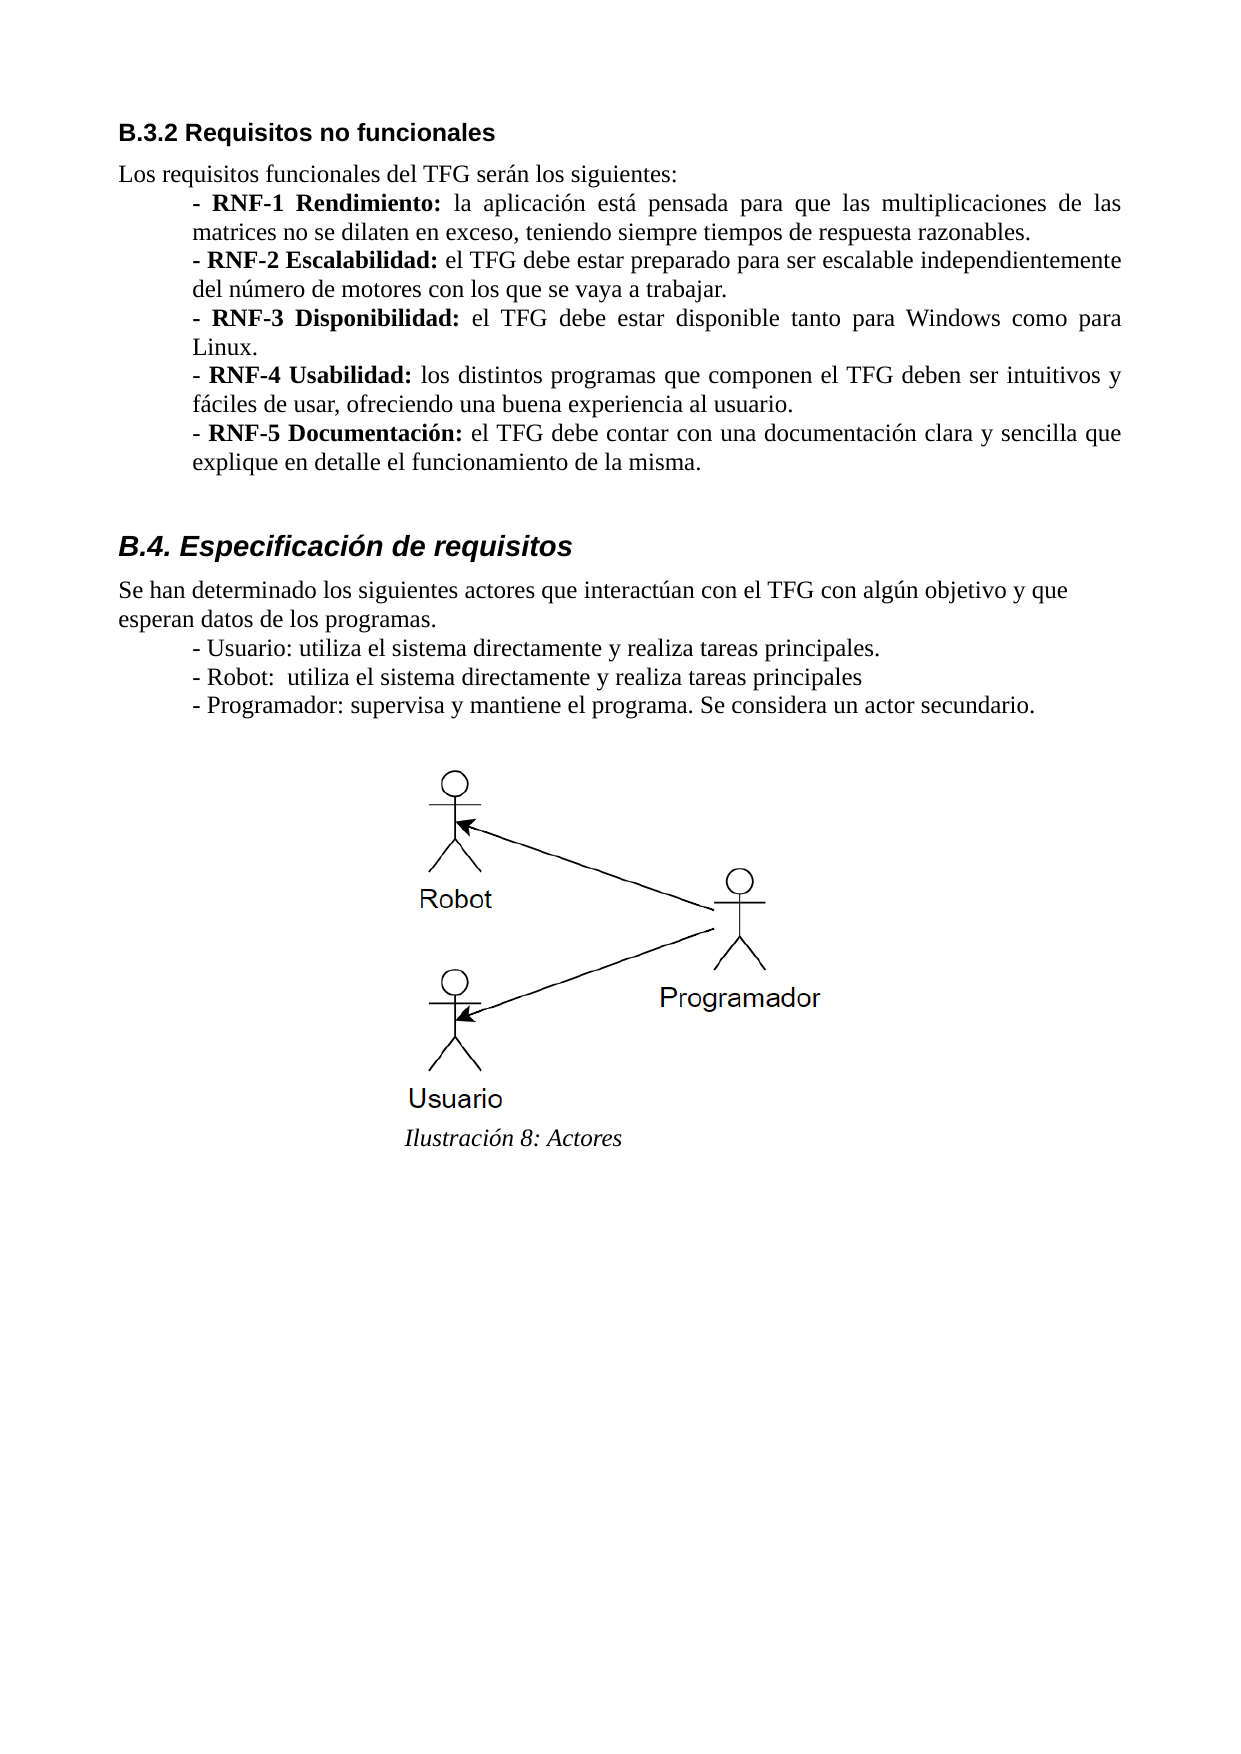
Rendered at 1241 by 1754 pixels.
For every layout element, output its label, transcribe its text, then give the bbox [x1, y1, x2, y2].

text - RNF-4 Usabilidad: los distintos programas que componen el TFG deben ser intuitivos y fáciles de usar, ofreciendo una buena experiencia al usuario. [192, 361, 1122, 418]
text - Programador: supervisa y mantiene el programa. Se considera un actor secundario. [118, 690, 1122, 719]
text Se han determinado los siguientes actores que interactúan con el TFG con algún objetivo y que esperan datos de los programas. [118, 575, 1122, 633]
text Ilustración 8: Actores [404, 1123, 836, 1151]
picture [402, 754, 838, 1123]
subtitle B.3.2 Requisitos no funcionales [118, 118, 1122, 147]
text Los requisitos funcionales del TFG serán los siguientes: [118, 159, 1122, 188]
text - RNF-5 Documentación: el TFG debe contar con una documentación clara y sencilla que explique en detalle el funcionamiento de la misma. [192, 418, 1122, 476]
text - RNF-3 Disponibilidad: el TFG debe estar disponible tanto para Windows como para Linux. [192, 303, 1122, 361]
text - Robot: utiliza el sistema directamente y realiza tareas principales [118, 662, 1122, 690]
text - RNF-2 Escalabilidad: el TFG debe estar preparado para ser escalable independientemente del número de motores con los que se vaya a trabajar. [192, 246, 1122, 303]
subtitle B.4. Especificación de requisitos [118, 529, 1122, 563]
text - Usuario: utiliza el sistema directamente y realiza tareas principales. [118, 633, 1122, 662]
text - RNF-1 Rendimiento: la aplicación está pensada para que las multiplicaciones de las matrices no se dilaten en exceso, teniendo siempre tiempos de respuesta razonables. [192, 188, 1122, 246]
